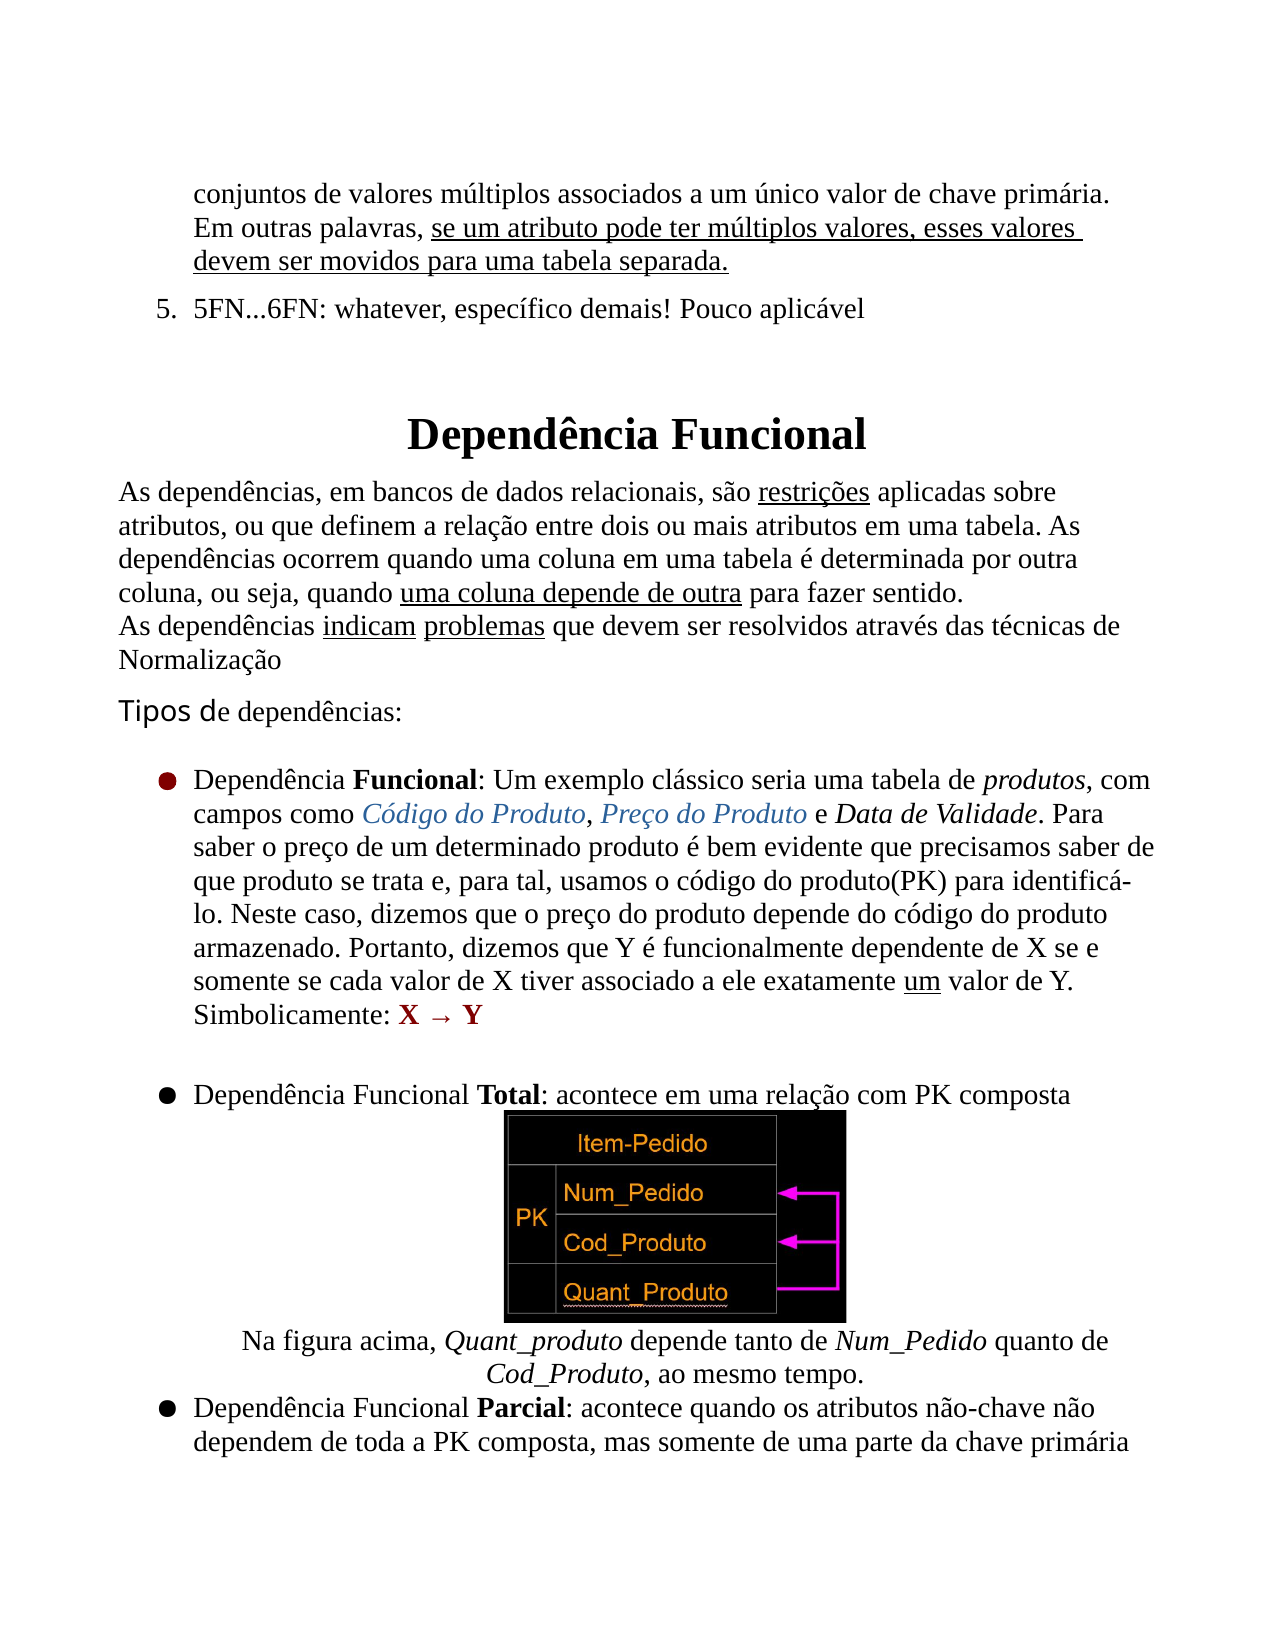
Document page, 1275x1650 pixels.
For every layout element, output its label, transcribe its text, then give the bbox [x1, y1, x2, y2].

list conjuntos de valores múltiplos associados a um único valor de chave primária. Em outras palavras, se um atributo pode ter múltiplos valores, esses valores devem ser movidos para uma tabela separada. [156, 176, 1157, 277]
picture [503, 1110, 847, 1323]
list 5FN...6FN: whatever, específico demais! Pouco aplicável [156, 292, 1157, 325]
text Dependência Funcional [118, 407, 1157, 460]
list Dependência Funcional Parcial: acontece quando os atributos não-chave não dependem de toda a PK composta, mas somente de uma parte da chave primária [156, 1390, 1157, 1457]
text Tipos de dependências: [118, 690, 1157, 730]
list Na figura acima, Quant_produto depende tanto de Num_Pedido quanto de Cod_Produto, ao mesmo tempo. [156, 1323, 1157, 1390]
list Dependência Funcional: Um exemplo clássico seria uma tabela de produtos, com campos como Código do Produto, Preço do Produto e Data de Validade. Para saber o preço de um determinado produto é bem evidente que precisamos saber de que produto se trata e, para tal, usamos o código do produto(PK) para identificá-lo. Neste caso, dizemos que o preço do produto depende do código do produto armazenado. Portanto, dizemos que Y é funcionalmente dependente de X se e somente se cada valor de X tiver associado a ele exatamente um valor de Y. Simbolicamente: X → Y [156, 762, 1157, 1059]
list Dependência Funcional Total: acontece em uma relação com PK composta [156, 1077, 1157, 1111]
text As dependências, em bancos de dados relacionais, são restrições aplicadas sobre atributos, ou que definem a relação entre dois ou mais atributos em uma tabela. As dependências ocorrem quando uma coluna em uma tabela é determinada por outra coluna, ou seja, quando uma coluna depende de outra para fazer sentido. As dependências indicam problemas que devem ser resolvidos através das técnicas de Normalização [118, 474, 1157, 676]
